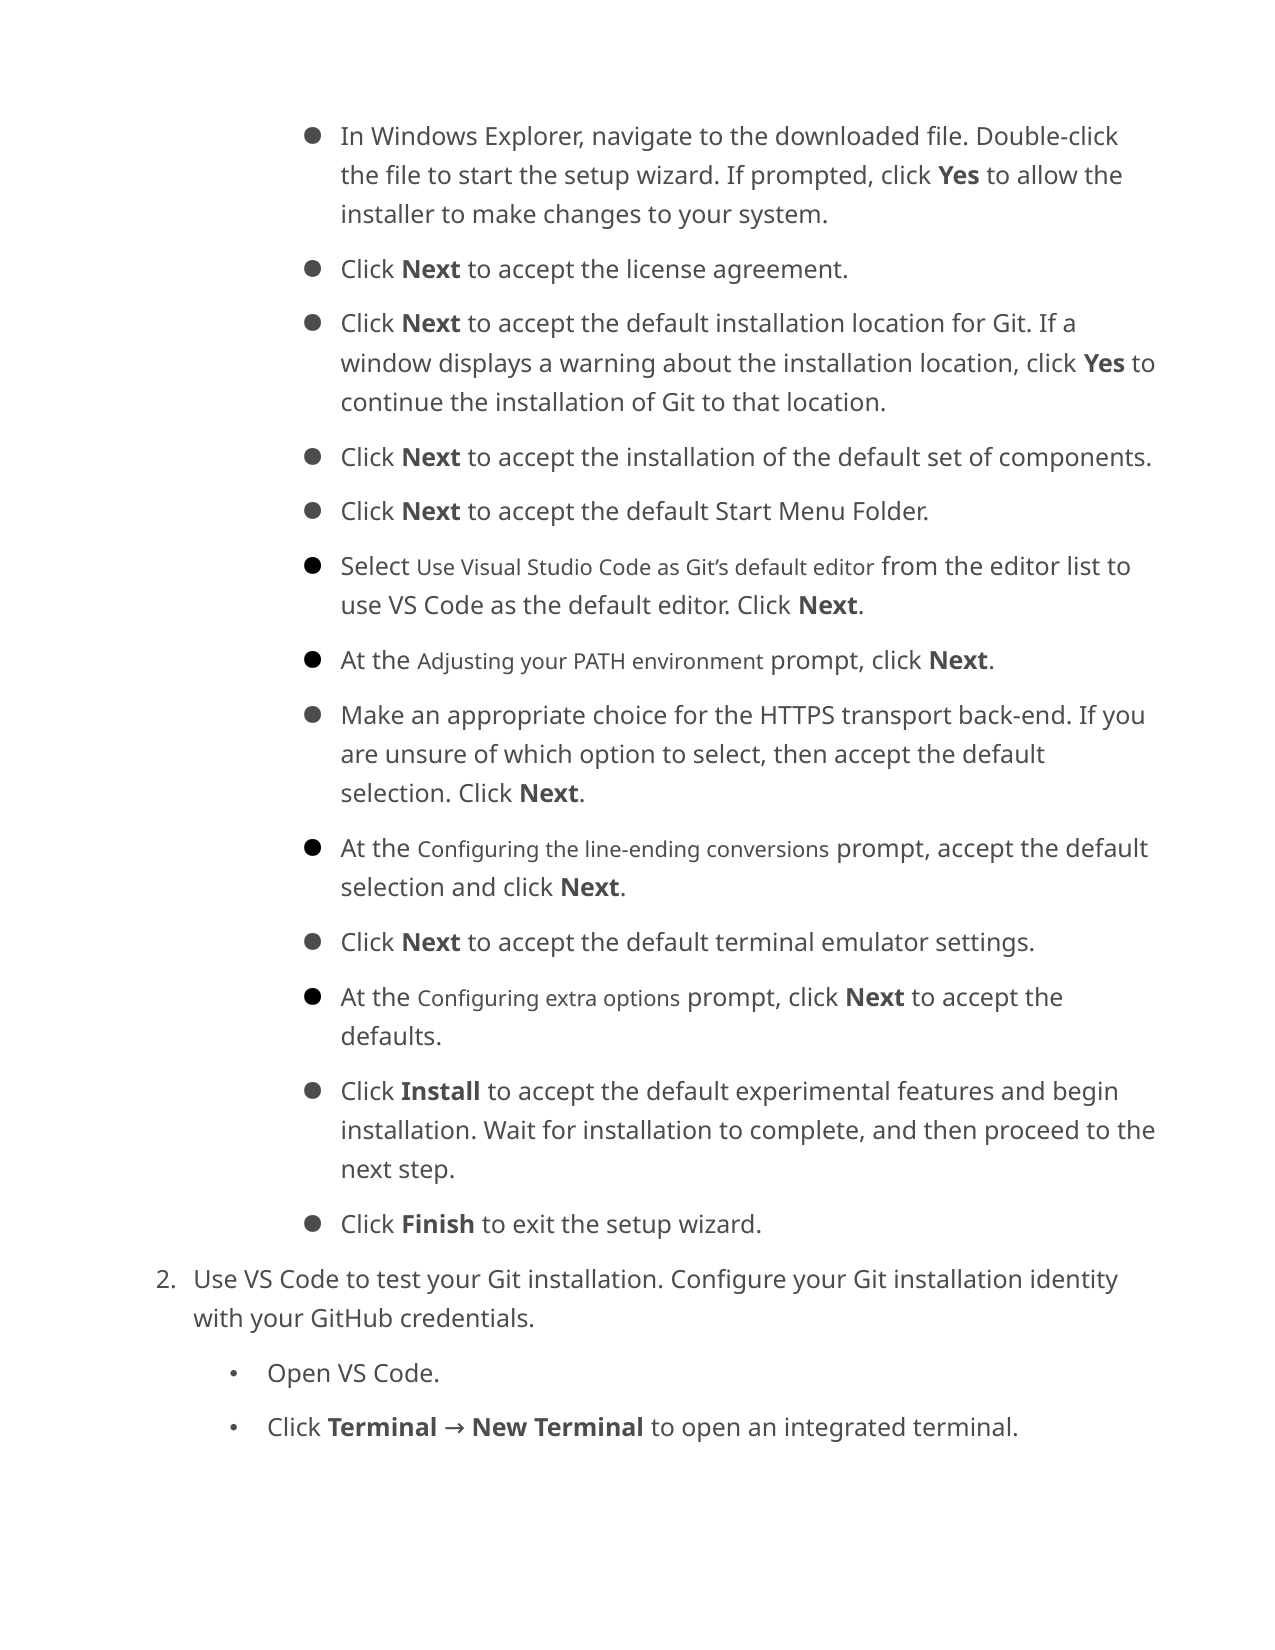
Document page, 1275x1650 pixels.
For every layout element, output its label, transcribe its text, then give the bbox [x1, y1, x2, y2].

list At the Configuring the line-ending conversions prompt, accept the default selection and click Next. [303, 831, 1157, 904]
list Click Terminal → New Terminal to open an integrated terminal. [229, 1410, 1157, 1444]
list Use VS Code to test your Git installation. Configure your Git installation identity with your GitHub credentials. [156, 1261, 1157, 1334]
list Open VS Code. [229, 1355, 1157, 1389]
list Make an appropriate choice for the HTTPS transport back-end. If you are unsure of which option to select, then accept the default selection. Click Next. [303, 697, 1157, 810]
list In Windows Explorer, navigate to the downloaded file. Double-click the file to start the setup wizard. If prompted, click Yes to allow the installer to make changes to your system. [303, 118, 1157, 231]
list Click Next to accept the default installation location for Git. If a window displays a warning about the installation location, click Yes to continue the installation of Git to that location. [303, 306, 1157, 418]
list Click Next to accept the license agreement. [303, 251, 1157, 285]
list At the Adjusting your PATH environment prompt, click Next. [303, 643, 1157, 677]
list Select Use Visual Studio Code as Git’s default editor from the editor list to use VS Code as the default editor. Click Next. [303, 549, 1157, 622]
list At the Configuring extra options prompt, click Next to accept the defaults. [303, 979, 1157, 1053]
list Click Install to accept the default experimental features and begin installation. Wait for installation to complete, and then proceed to the next step. [303, 1073, 1157, 1186]
list Click Next to accept the installation of the default set of components. [303, 439, 1157, 473]
list Click Finish to exit the setup wizard. [303, 1206, 1157, 1241]
list Click Next to accept the default terminal emulator settings. [303, 924, 1157, 959]
list Click Next to accept the default Start Menu Folder. [303, 494, 1157, 528]
